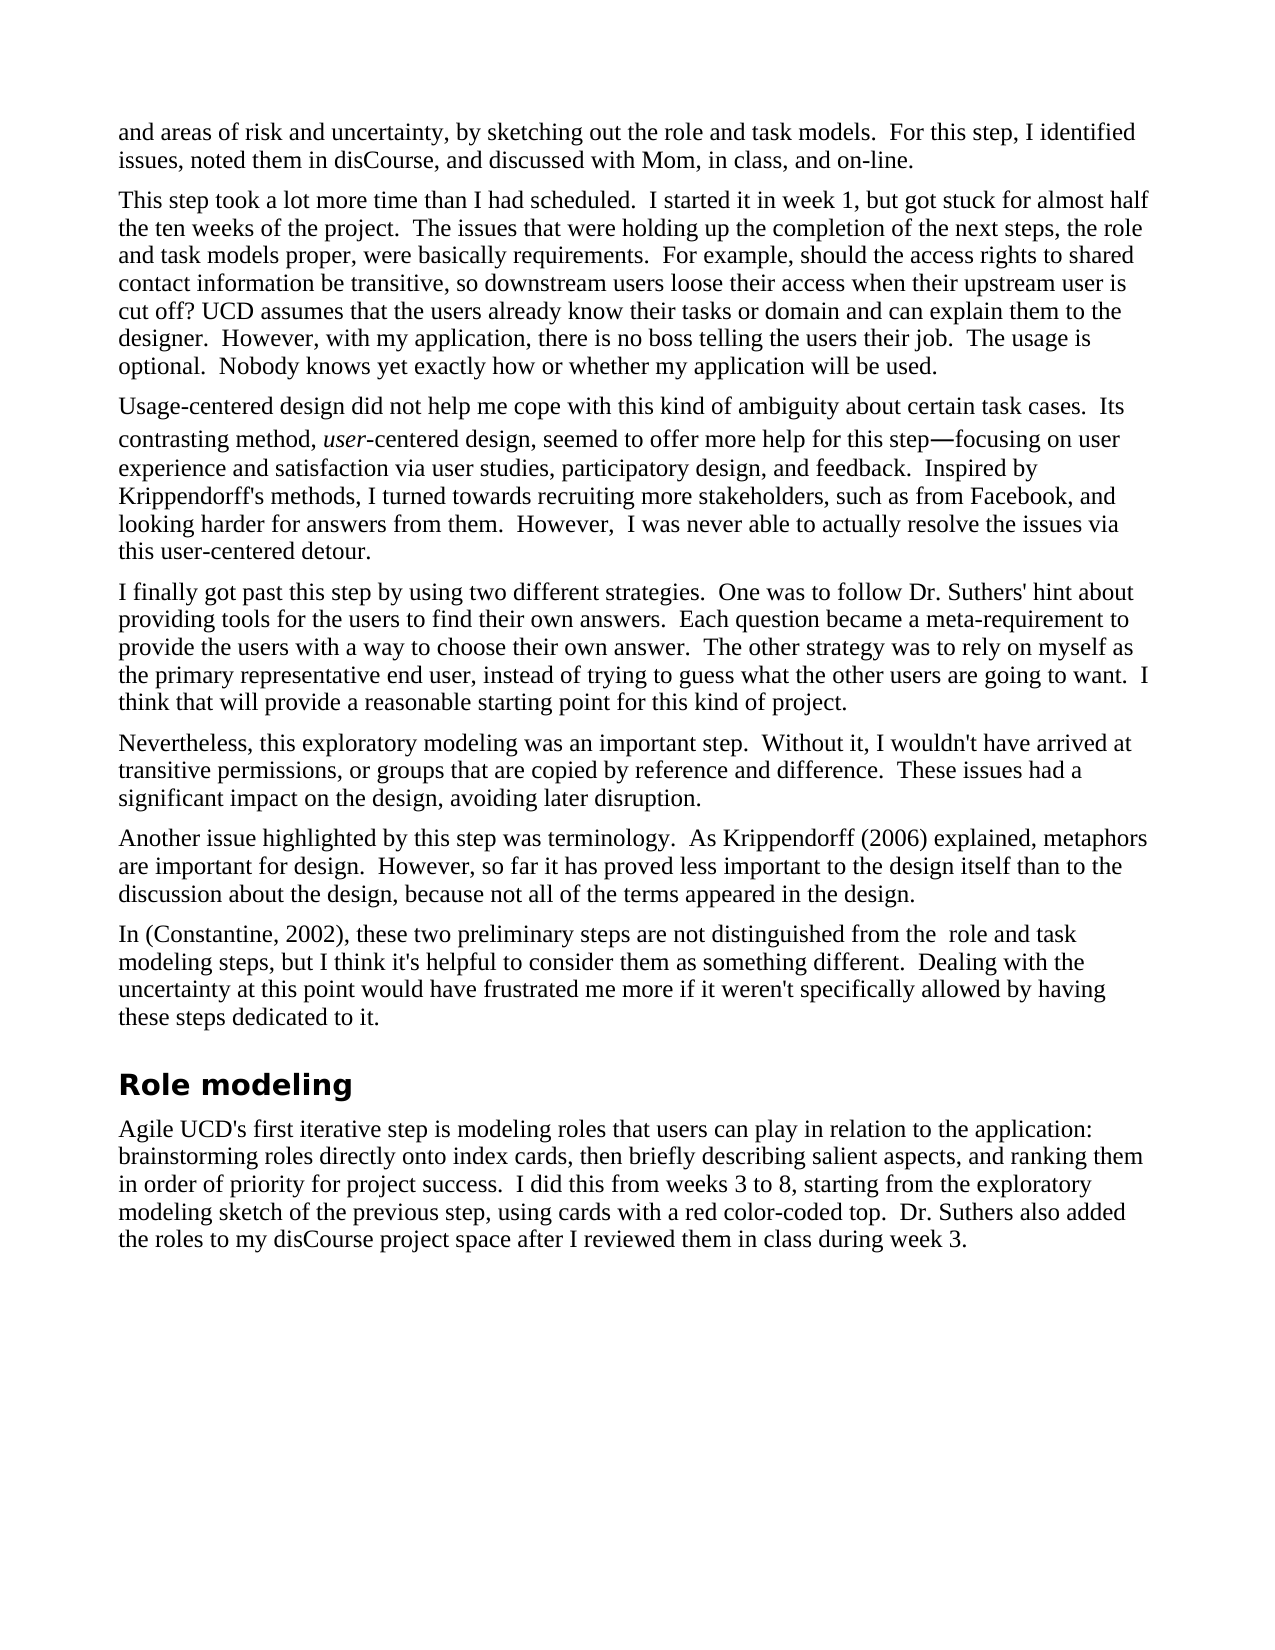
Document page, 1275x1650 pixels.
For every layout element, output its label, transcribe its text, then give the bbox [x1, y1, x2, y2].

text This step took a lot more time than I had scheduled. I started it in week 1, but got stuck for almost half the ten weeks of the project. The issues that were holding up the completion of the next steps, the role and task models proper, were basically requirements. For example, should the access rights to shared contact information be transitive, so downstream users loose their access when their upstream user is cut off? UCD assumes that the users already know their tasks or domain and can explain them to the designer. However, with my application, there is no boss telling the users their job. The usage is optional. Nobody knows yet exactly how or whether my application will be used. [118, 186, 1157, 380]
text I finally got past this step by using two different strategies. One was to follow Dr. Suthers' hint about providing tools for the users to find their own answers. Each question became a meta-requirement to provide the users with a way to choose their own answer. The other strategy was to rely on myself as the primary representative end user, instead of trying to guess what the other users are going to want. I think that will provide a reasonable starting point for this kind of project. [118, 578, 1157, 716]
text and areas of risk and uncertainty, by sketching out the role and task models. For this step, I identified issues, noted them in disCourse, and discussed with Mom, in class, and on-line. [118, 118, 1157, 173]
subtitle Role modeling [118, 1068, 1157, 1102]
text Agile UCD's first iterative step is modeling roles that users can play in relation to the application: brainstorming roles directly onto index cards, then briefly describing salient aspects, and ranking them in order of priority for project success. I did this from weeks 3 to 8, starting from the exploratory modeling sketch of the previous step, using cards with a red color-coded top. Dr. Suthers also added the roles to my disCourse project space after I reviewed them in class during week 3. [118, 1115, 1157, 1253]
text Another issue highlighted by this step was terminology. As Krippendorff (2006) explained, metaphors are important for design. However, so far it has proved less important to the design itself than to the discussion about the design, because not all of the terms appeared in the design. [118, 824, 1157, 907]
text Usage-centered design did not help me cope with this kind of ambiguity about certain task cases. Its contrasting method, user-centered design, seemed to offer more help for this step—focusing on user experience and satisfaction via user studies, participatory design, and feedback. Inspired by Krippendorff's methods, I turned towards recruiting more stakeholders, such as from Facebook, and looking harder for answers from them. However, I was never able to actually resolve the issues via this user-centered detour. [118, 392, 1157, 565]
text In (Constantine, 2002), these two preliminary steps are not distinguished from the role and task modeling steps, but I think it's helpful to consider them as something different. Dealing with the uncertainty at this point would have frustrated me more if it weren't specifically allowed by having these steps dedicated to it. [118, 920, 1157, 1031]
text Nevertheless, this exploratory modeling was an important step. Without it, I wouldn't have arrived at transitive permissions, or groups that are copied by reference and difference. These issues had a significant impact on the design, avoiding later disruption. [118, 729, 1157, 812]
